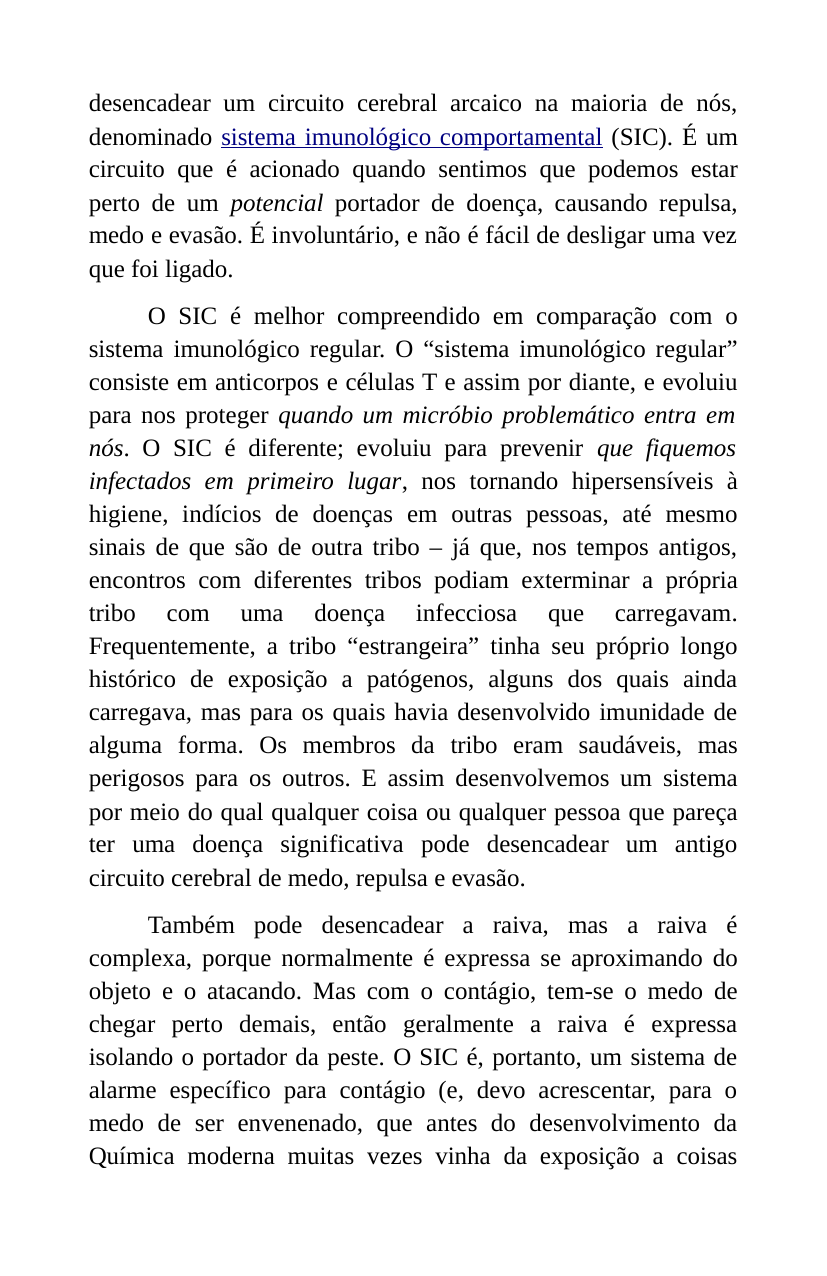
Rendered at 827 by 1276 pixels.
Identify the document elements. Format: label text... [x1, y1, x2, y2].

text desencadear um circuito cerebral arcaico na maioria de nós, denominado sistema imunológico comportamental (SIC). É um circuito que é acionado quando sentimos que podemos estar perto de um potencial portador de doença, causando repulsa, medo e evasão. É involuntário, e não é fácil de desligar uma vez que foi ligado. [88, 88, 738, 282]
text O SIC é melhor compreendido em comparação com o sistema imunológico regular. O “sistema imunológico regular” consiste em anticorpos e células T e assim por diante, e evoluiu para nos proteger quando um micróbio problemático entra em nós. O SIC é diferente; evoluiu para prevenir que fiquemos infectados em primeiro lugar, nos tornando hipersensíveis à higiene, indícios de doenças em outras pessoas, até mesmo sinais de que são de outra tribo – já que, nos tempos antigos, encontros com diferentes tribos podiam exterminar a própria tribo com uma doença infecciosa que carregavam. Frequentemente, a tribo “estrangeira” tinha seu próprio longo histórico de exposição a patógenos, alguns dos quais ainda carregava, mas para os quais havia desenvolvido imunidade de alguma forma. Os membros da tribo eram saudáveis, mas perigosos para os outros. E assim desenvolvemos um sistema por meio do qual qualquer coisa ou qualquer pessoa que pareça ter uma doença significativa pode desencadear um antigo circuito cerebral de medo, repulsa e evasão. [88, 301, 738, 891]
text Também pode desencadear a raiva, mas a raiva é complexa, porque normalmente é expressa se aproximando do objeto e o atacando. Mas com o contágio, tem-se o medo de chegar perto demais, então geralmente a raiva é expressa isolando o portador da peste. O SIC é, portanto, um sistema de alarme específico para contágio (e, devo acrescentar, para o medo de ser envenenado, que antes do desenvolvimento da Química moderna muitas vezes vinha da exposição a coisas [88, 910, 738, 1170]
